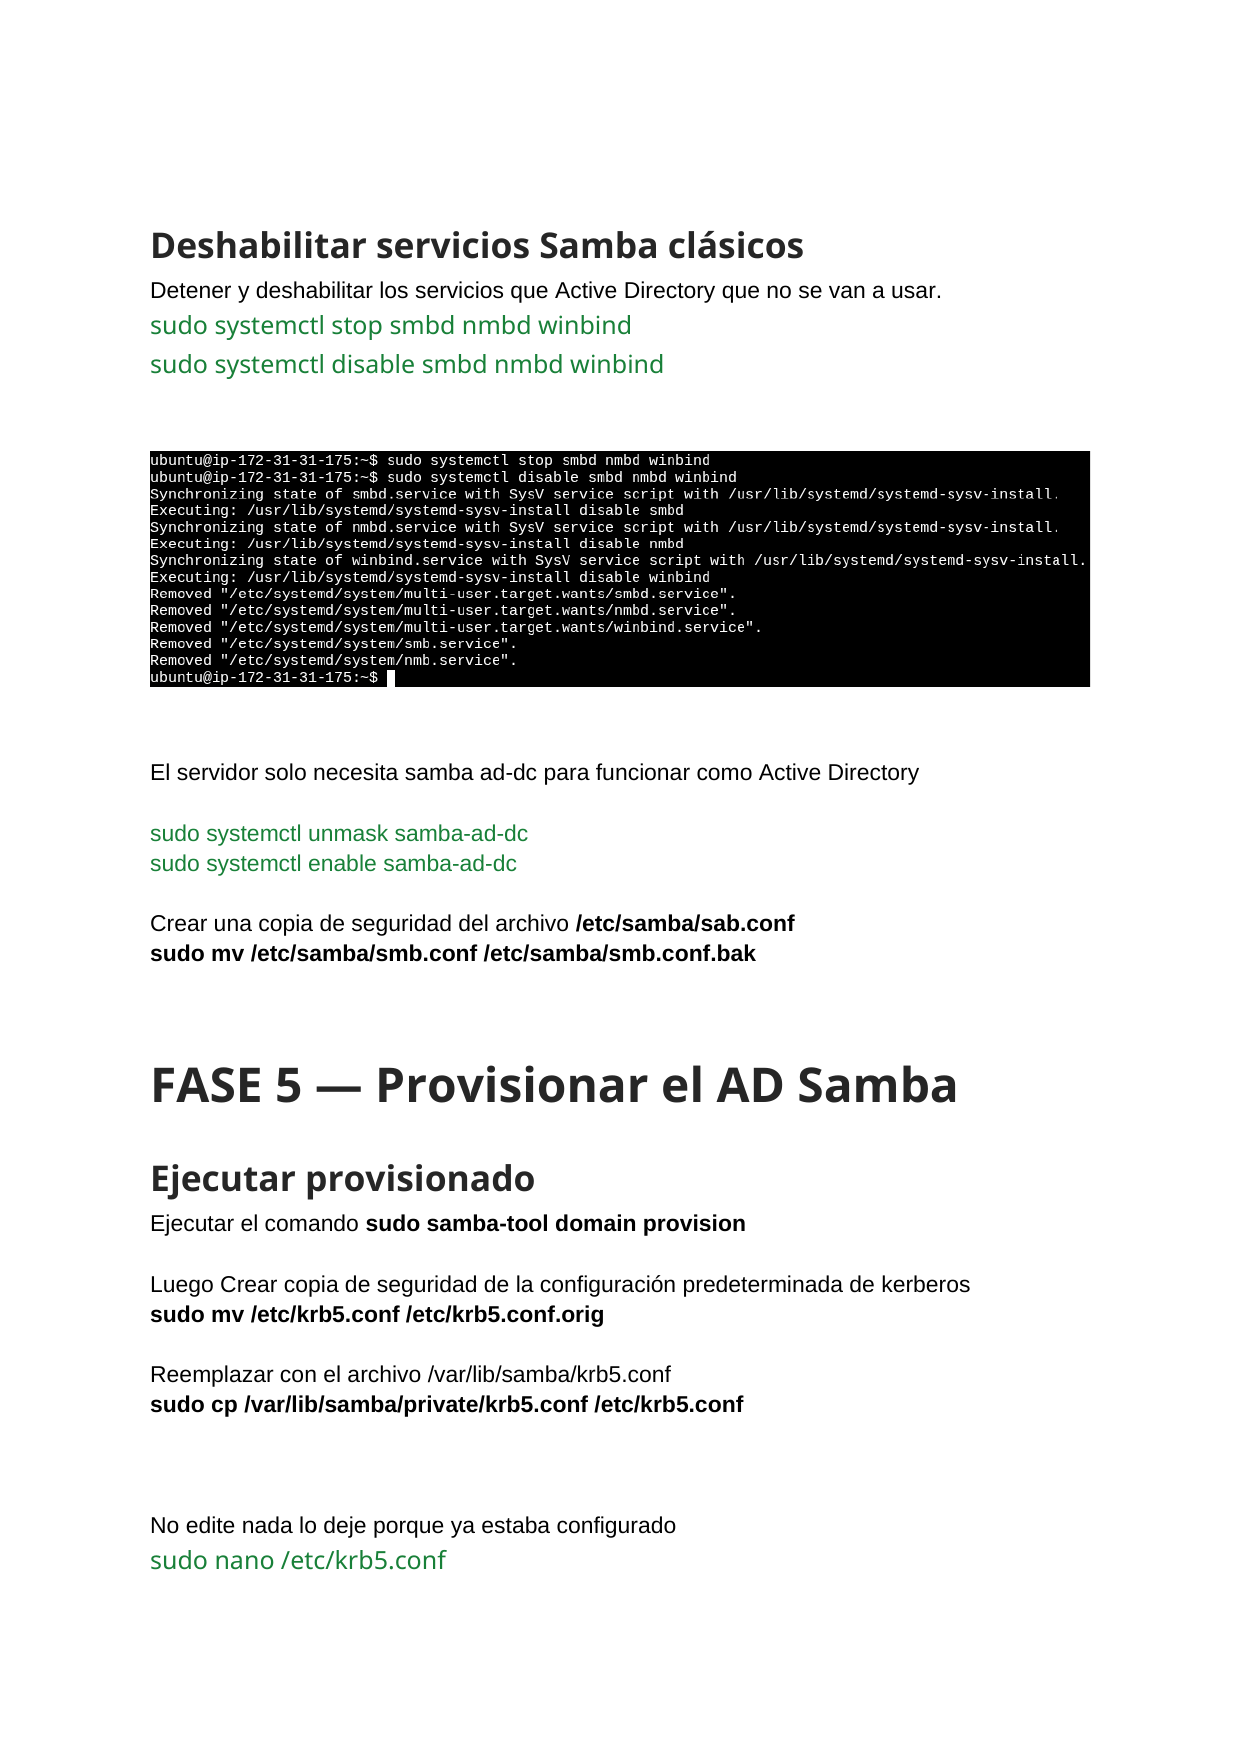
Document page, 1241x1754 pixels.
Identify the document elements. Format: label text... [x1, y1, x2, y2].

picture [150, 451, 1091, 690]
text Ejecutar el comando sudo samba-tool domain provision [150, 1210, 1090, 1236]
subtitle Deshabilitar servicios Samba clásicos [150, 221, 1090, 269]
subtitle Ejecutar provisionado [150, 1153, 1090, 1202]
text Reemplazar con el archivo /var/lib/samba/krb5.conf [150, 1361, 1090, 1387]
text No edite nada lo deje porque ya estaba configurado [150, 1512, 1090, 1538]
text Luego Crear copia de seguridad de la configuración predeterminada de kerberos [150, 1271, 1090, 1297]
text sudo systemctl disable smbd nmbd winbind [150, 346, 1090, 381]
text sudo mv /etc/samba/smb.conf /etc/samba/smb.conf.bak [150, 940, 1090, 967]
text sudo nano /etc/krb5.conf [150, 1542, 1090, 1576]
text sudo cp /var/lib/samba/private/krb5.conf /etc/krb5.conf [150, 1391, 1090, 1418]
subtitle FASE 5 — Provisionar el AD Samba [150, 1051, 1090, 1116]
text sudo systemctl stop smbd nmbd winbind [150, 307, 1090, 341]
text El servidor solo necesita samba ad-dc para funcionar como Active Directory [150, 759, 1090, 785]
text sudo systemctl unmask samba-ad-dc sudo systemctl enable samba-ad-dc [150, 819, 1090, 876]
text sudo mv /etc/krb5.conf /etc/krb5.conf.orig [150, 1301, 1090, 1327]
text Crear una copia de seguridad del archivo /etc/samba/sab.conf [150, 910, 1090, 936]
text Detener y deshabilitar los servicios que Active Directory que no se van a usar. [150, 277, 1090, 303]
